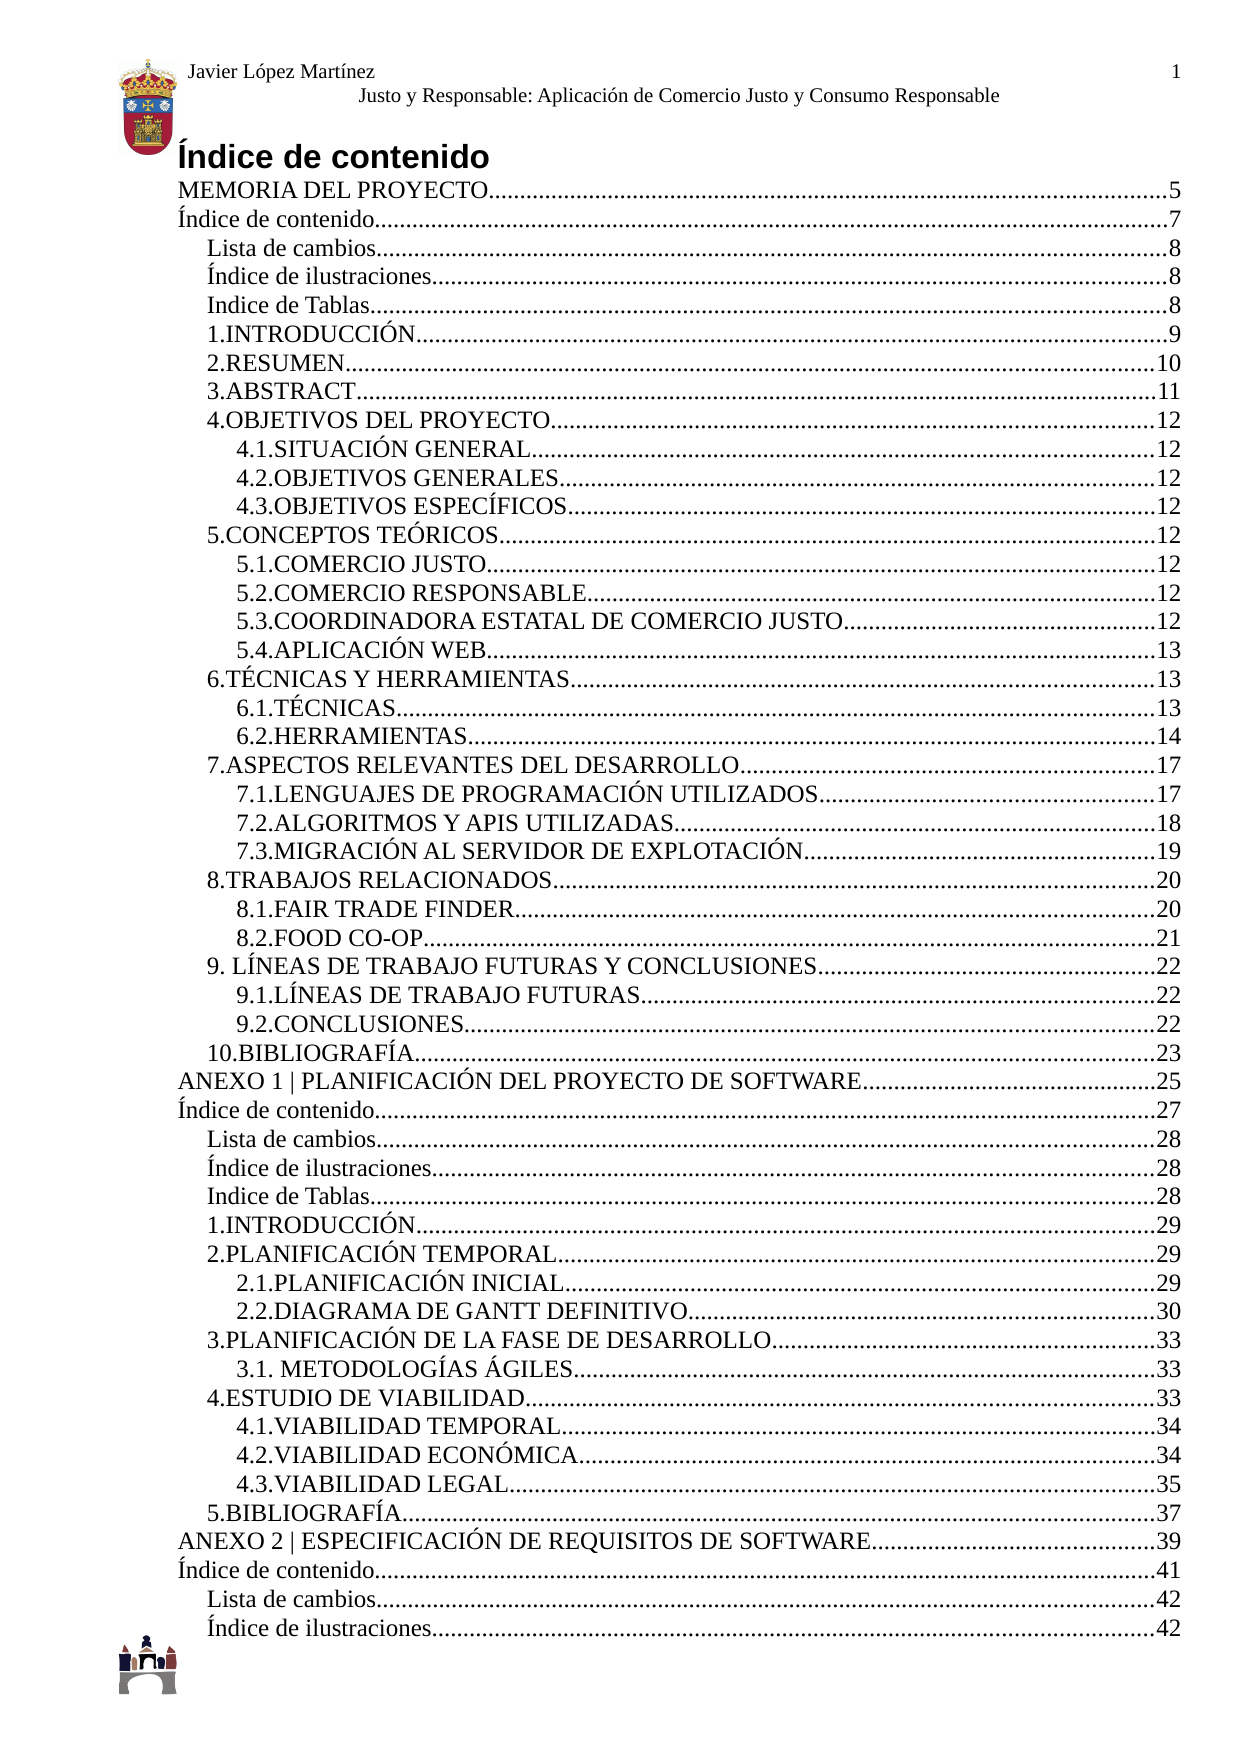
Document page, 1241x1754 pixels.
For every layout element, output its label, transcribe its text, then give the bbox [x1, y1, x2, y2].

text 4.OBJETIVOS DEL PROYECTO 12 [207, 405, 1181, 434]
picture [118, 59, 178, 155]
text Índice de contenido 41 [177, 1555, 1181, 1584]
text 6.2.HERRAMIENTAS 14 [236, 721, 1181, 750]
text 2.PLANIFICACIÓN TEMPORAL 29 [207, 1239, 1181, 1268]
text 9.2.CONCLUSIONES 22 [236, 1009, 1181, 1038]
text 6.TÉCNICAS Y HERRAMIENTAS 13 [207, 664, 1181, 693]
text 5.BIBLIOGRAFÍA 37 [207, 1498, 1181, 1526]
text Índice de contenido 7 [177, 204, 1181, 233]
text 8.2.FOOD CO-OP 21 [236, 923, 1181, 951]
text 4.3.OBJETIVOS ESPECÍFICOS 12 [236, 491, 1181, 520]
text 10.BIBLIOGRAFÍA 23 [207, 1038, 1181, 1066]
text 5.CONCEPTOS TEÓRICOS 12 [207, 520, 1181, 549]
text 3.ABSTRACT 11 [207, 376, 1181, 405]
text 2.RESUMEN 10 [207, 348, 1181, 376]
text ANEXO 2 | ESPECIFICACIÓN DE REQUISITOS DE SOFTWARE 39 [177, 1526, 1181, 1555]
text 4.3.VIABILIDAD LEGAL 35 [236, 1469, 1181, 1498]
text Indice de Tablas 8 [207, 290, 1181, 319]
text Índice de ilustraciones 28 [207, 1153, 1181, 1181]
text Lista de cambios 8 [207, 233, 1181, 261]
text Índice de ilustraciones 42 [207, 1613, 1181, 1641]
text Índice de contenido 27 [177, 1095, 1181, 1124]
text 7.3.MIGRACIÓN AL SERVIDOR DE EXPLOTACIÓN 19 [236, 836, 1181, 865]
text ANEXO 1 | PLANIFICACIÓN DEL PROYECTO DE SOFTWARE 25 [177, 1066, 1181, 1095]
text 7.1.LENGUAJES DE PROGRAMACIÓN UTILIZADOS 17 [236, 779, 1181, 808]
text Indice de Tablas 28 [207, 1181, 1181, 1210]
text 5.4.APLICACIÓN WEB 13 [236, 635, 1181, 664]
text 2.1.PLANIFICACIÓN INICIAL 29 [236, 1268, 1181, 1296]
text 9.1.LÍNEAS DE TRABAJO FUTURAS 22 [236, 980, 1181, 1009]
text Índice de ilustraciones 8 [207, 261, 1181, 290]
text 6.1.TÉCNICAS 13 [236, 693, 1181, 721]
text 4.2.OBJETIVOS GENERALES 12 [236, 463, 1181, 491]
text 5.2.COMERCIO RESPONSABLE 12 [236, 578, 1181, 606]
text Lista de cambios 42 [207, 1584, 1181, 1613]
text 5.1.COMERCIO JUSTO 12 [236, 549, 1181, 578]
text 8.1.FAIR TRADE FINDER 20 [236, 894, 1181, 923]
text 2.2.DIAGRAMA DE GANTT DEFINITIVO 30 [236, 1296, 1181, 1325]
subtitle Índice de contenido [177, 137, 1181, 175]
text 5.3.COORDINADORA ESTATAL DE COMERCIO JUSTO 12 [236, 606, 1181, 635]
text 3.PLANIFICACIÓN DE LA FASE DE DESARROLLO 33 [207, 1325, 1181, 1354]
text 7.ASPECTOS RELEVANTES DEL DESARROLLO 17 [207, 750, 1181, 779]
text 7.2.ALGORITMOS Y APIS UTILIZADAS 18 [236, 808, 1181, 836]
text 1.INTRODUCCIÓN 29 [207, 1210, 1181, 1239]
text 4.1.SITUACIÓN GENERAL 12 [236, 434, 1181, 463]
text 4.ESTUDIO DE VIABILIDAD 33 [207, 1383, 1181, 1411]
text Lista de cambios 28 [207, 1124, 1181, 1153]
text 4.2.VIABILIDAD ECONÓMICA 34 [236, 1440, 1181, 1469]
text 9. LÍNEAS DE TRABAJO FUTURAS Y CONCLUSIONES 22 [207, 951, 1181, 980]
text MEMORIA DEL PROYECTO 5 [177, 175, 1181, 204]
text 1.INTRODUCCIÓN 9 [207, 319, 1181, 348]
text 4.1.VIABILIDAD TEMPORAL 34 [236, 1411, 1181, 1440]
text 8.TRABAJOS RELACIONADOS 20 [207, 865, 1181, 894]
text 3.1. METODOLOGÍAS ÁGILES 33 [236, 1354, 1181, 1383]
picture [118, 1634, 178, 1695]
